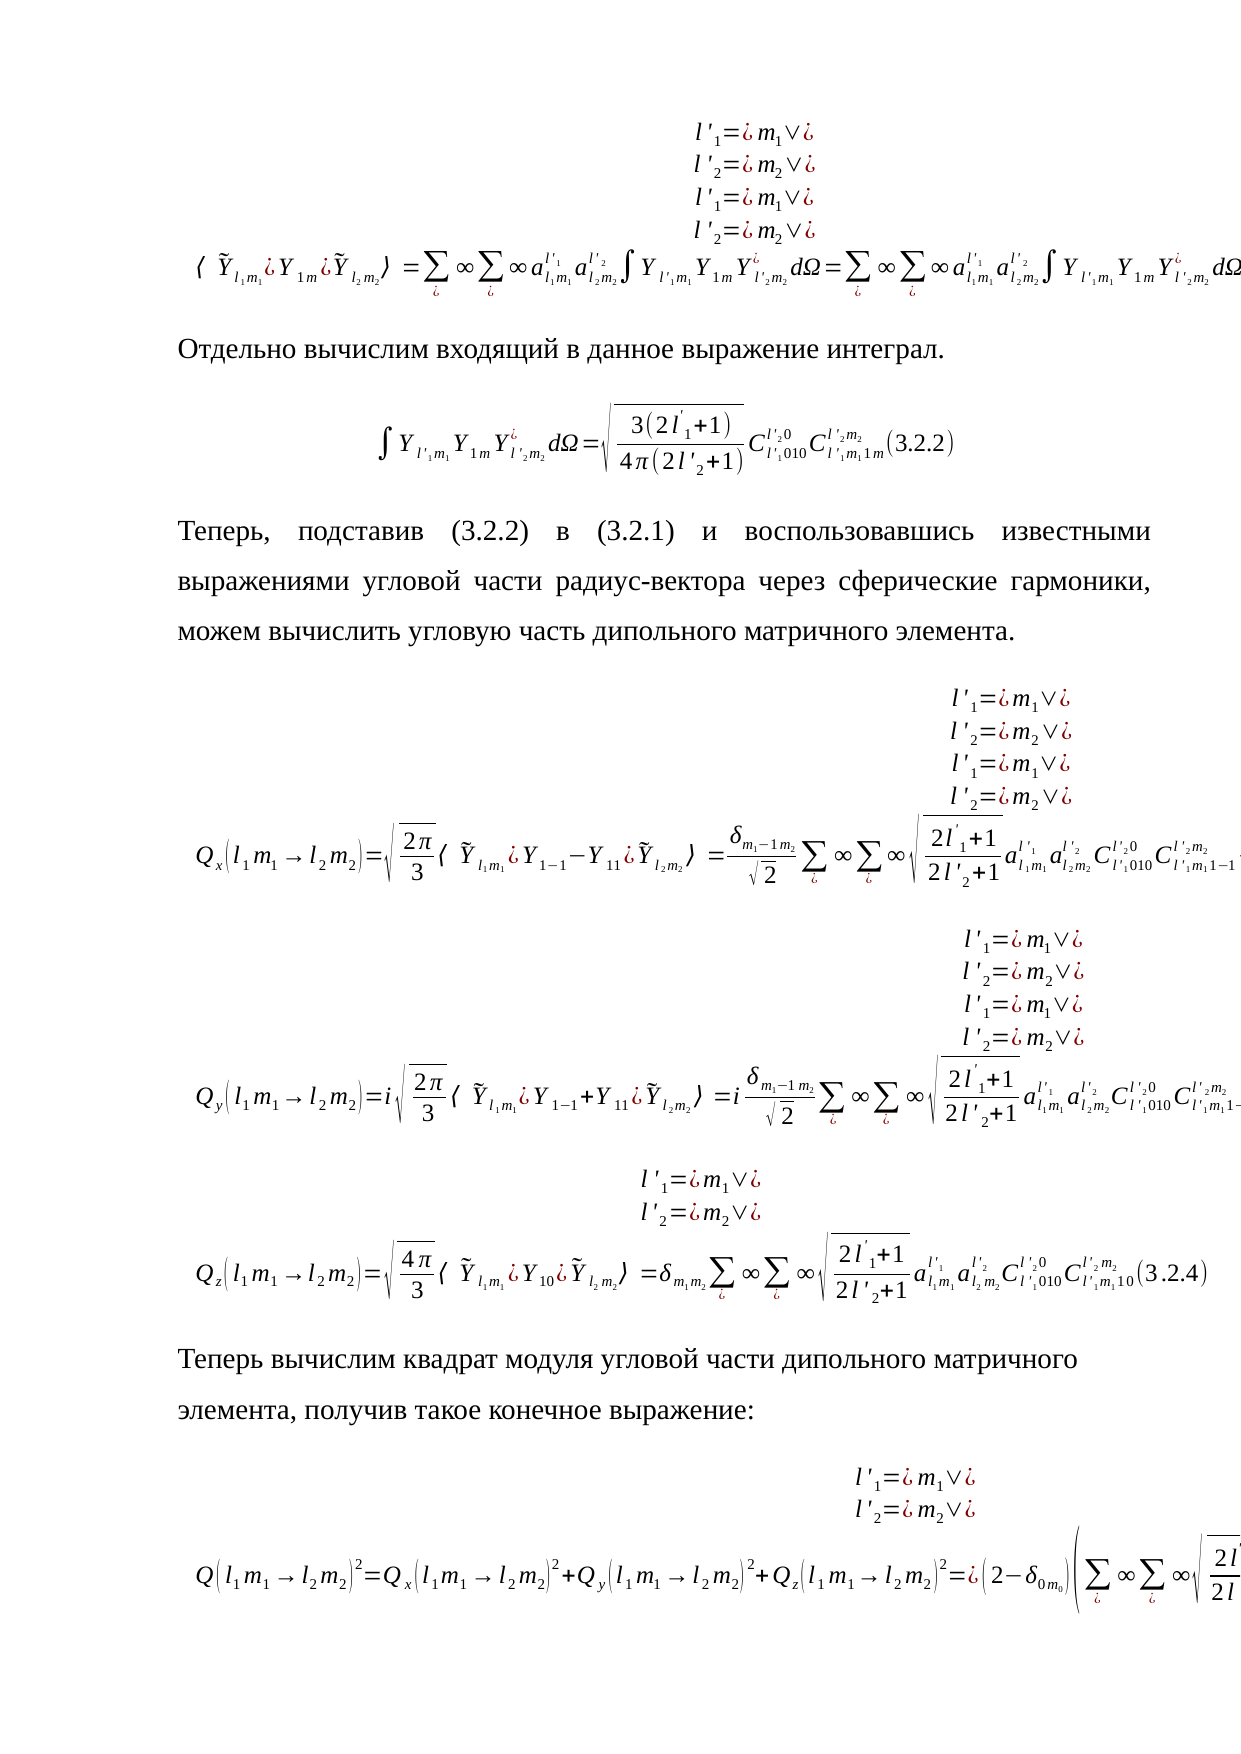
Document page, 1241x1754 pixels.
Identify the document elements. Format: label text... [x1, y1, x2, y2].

text Теперь, подставив (3.2.2) в (3.2.1) и воспользовавшись известными выражениями угловой части радиус-вектора через сферические гармоники, можем вычислить угловую часть дипольного матричного элемента. [177, 513, 1152, 647]
text Теперь вычислим квадрат модуля угловой части дипольного матричного элемента, получив такое конечное выражение: [177, 1342, 1152, 1426]
text Отдельно вычислим входящий в данное выражение интеграл. [177, 331, 1152, 364]
